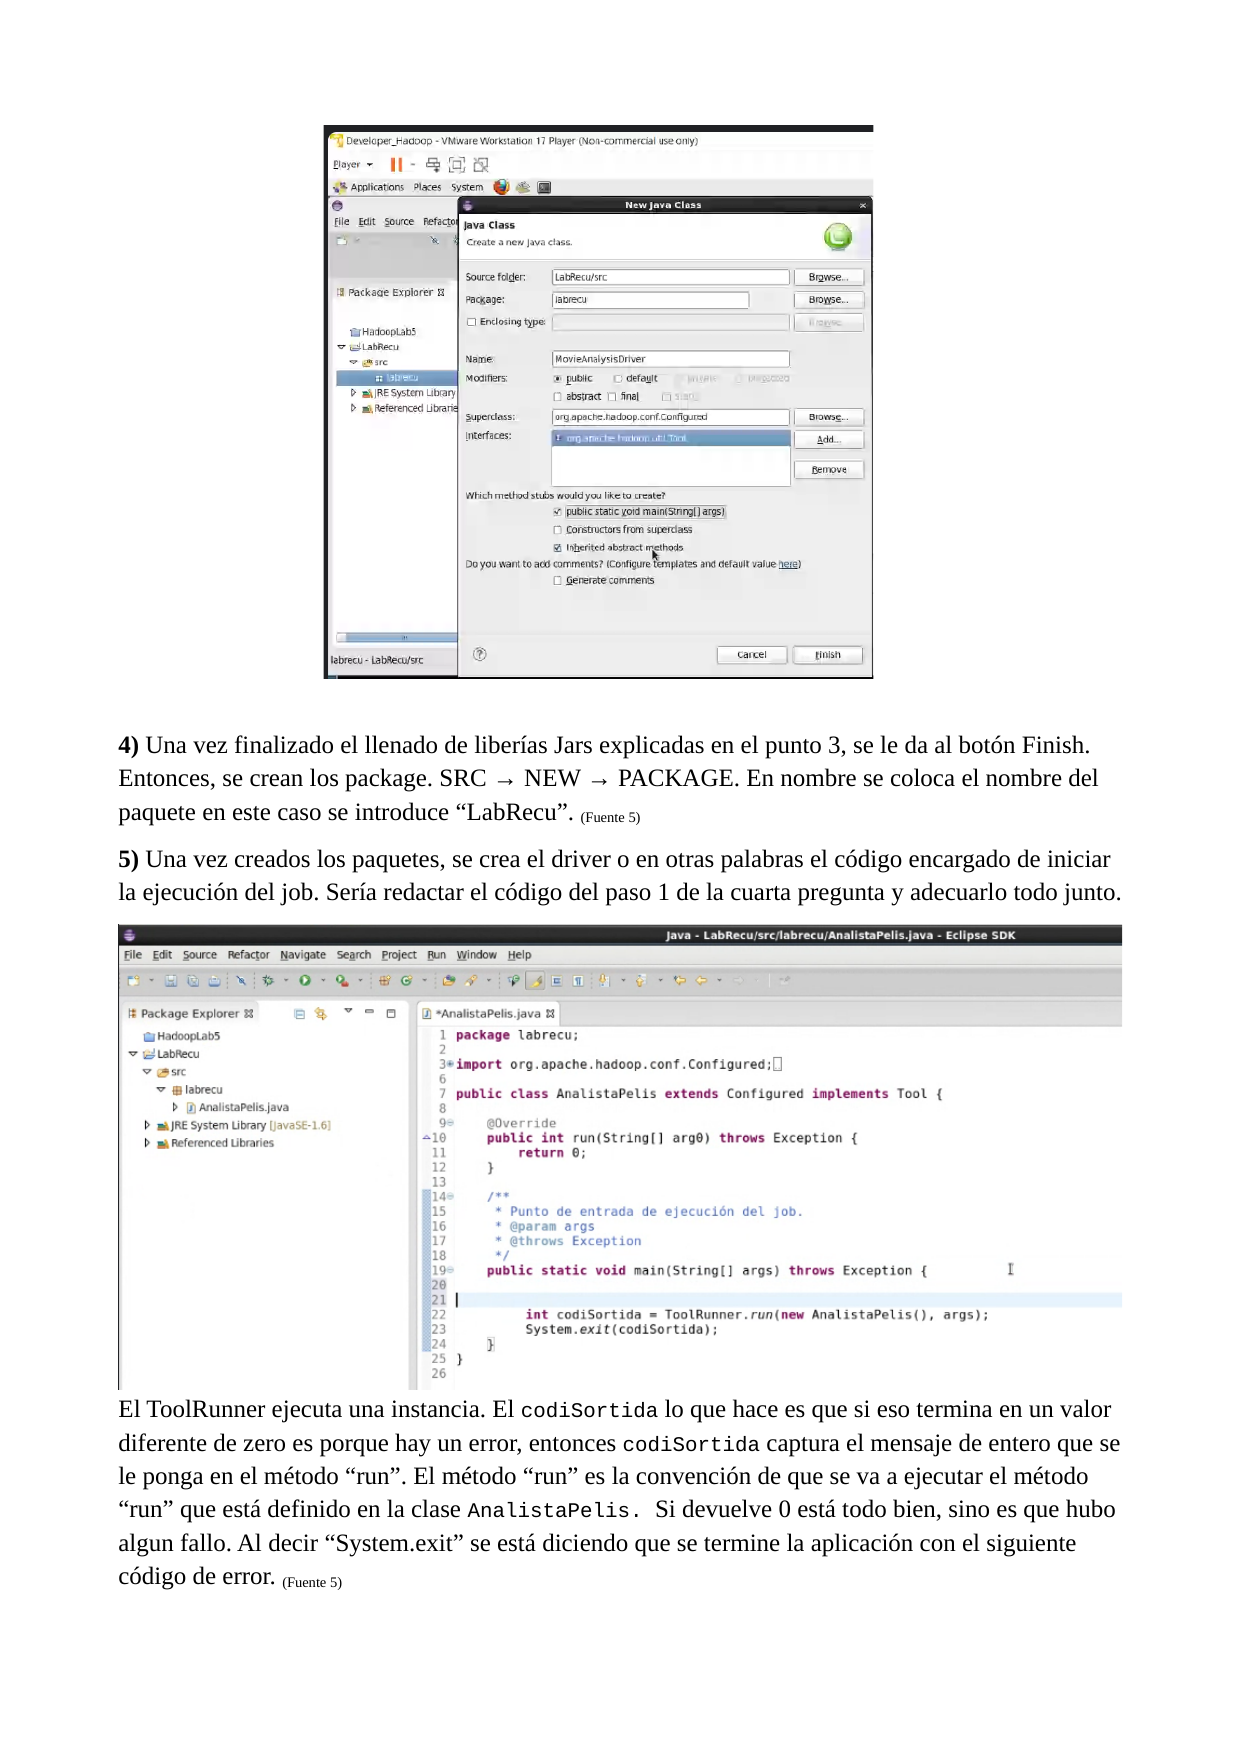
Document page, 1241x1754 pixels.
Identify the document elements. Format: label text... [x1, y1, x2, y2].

text 4) Una vez finalizado el llenado de liberías Jars explicadas en el punto 3, se le da al botón Finish. Entonces, se crean los package. SRC → NEW → PACKAGE. En nombre se coloca el nombre del paquete en este caso se introduce “LabRecu”. (Fuente 5) [118, 731, 1122, 825]
picture [323, 125, 874, 679]
text El ToolRunner ejecuta una instancia. El codiSortida lo que hace es que si eso termina en un valor diferente de zero es porque hay un error, entonces codiSortida captura el mensaje de entero que se le ponga en el método “run”. El método “run” es la convención de que se va a ejecutar el método “run” que está definido en la clase AnalistaPelis. Si devuelve 0 está todo bien, sino es que hubo algun fallo. Al decir “System.exit” se está diciendo que se termine la aplicación con el siguiente código de error. (Fuente 5) [118, 1390, 1122, 1590]
text 5) Una vez creados los paquetes, se crea el driver o en otras palabras el código encargado de iniciar la ejecución del job. Sería redactar el código del paso 1 de la cuarta pregunta y adecuarlo todo junto. [118, 844, 1122, 906]
picture [118, 924, 1123, 1390]
